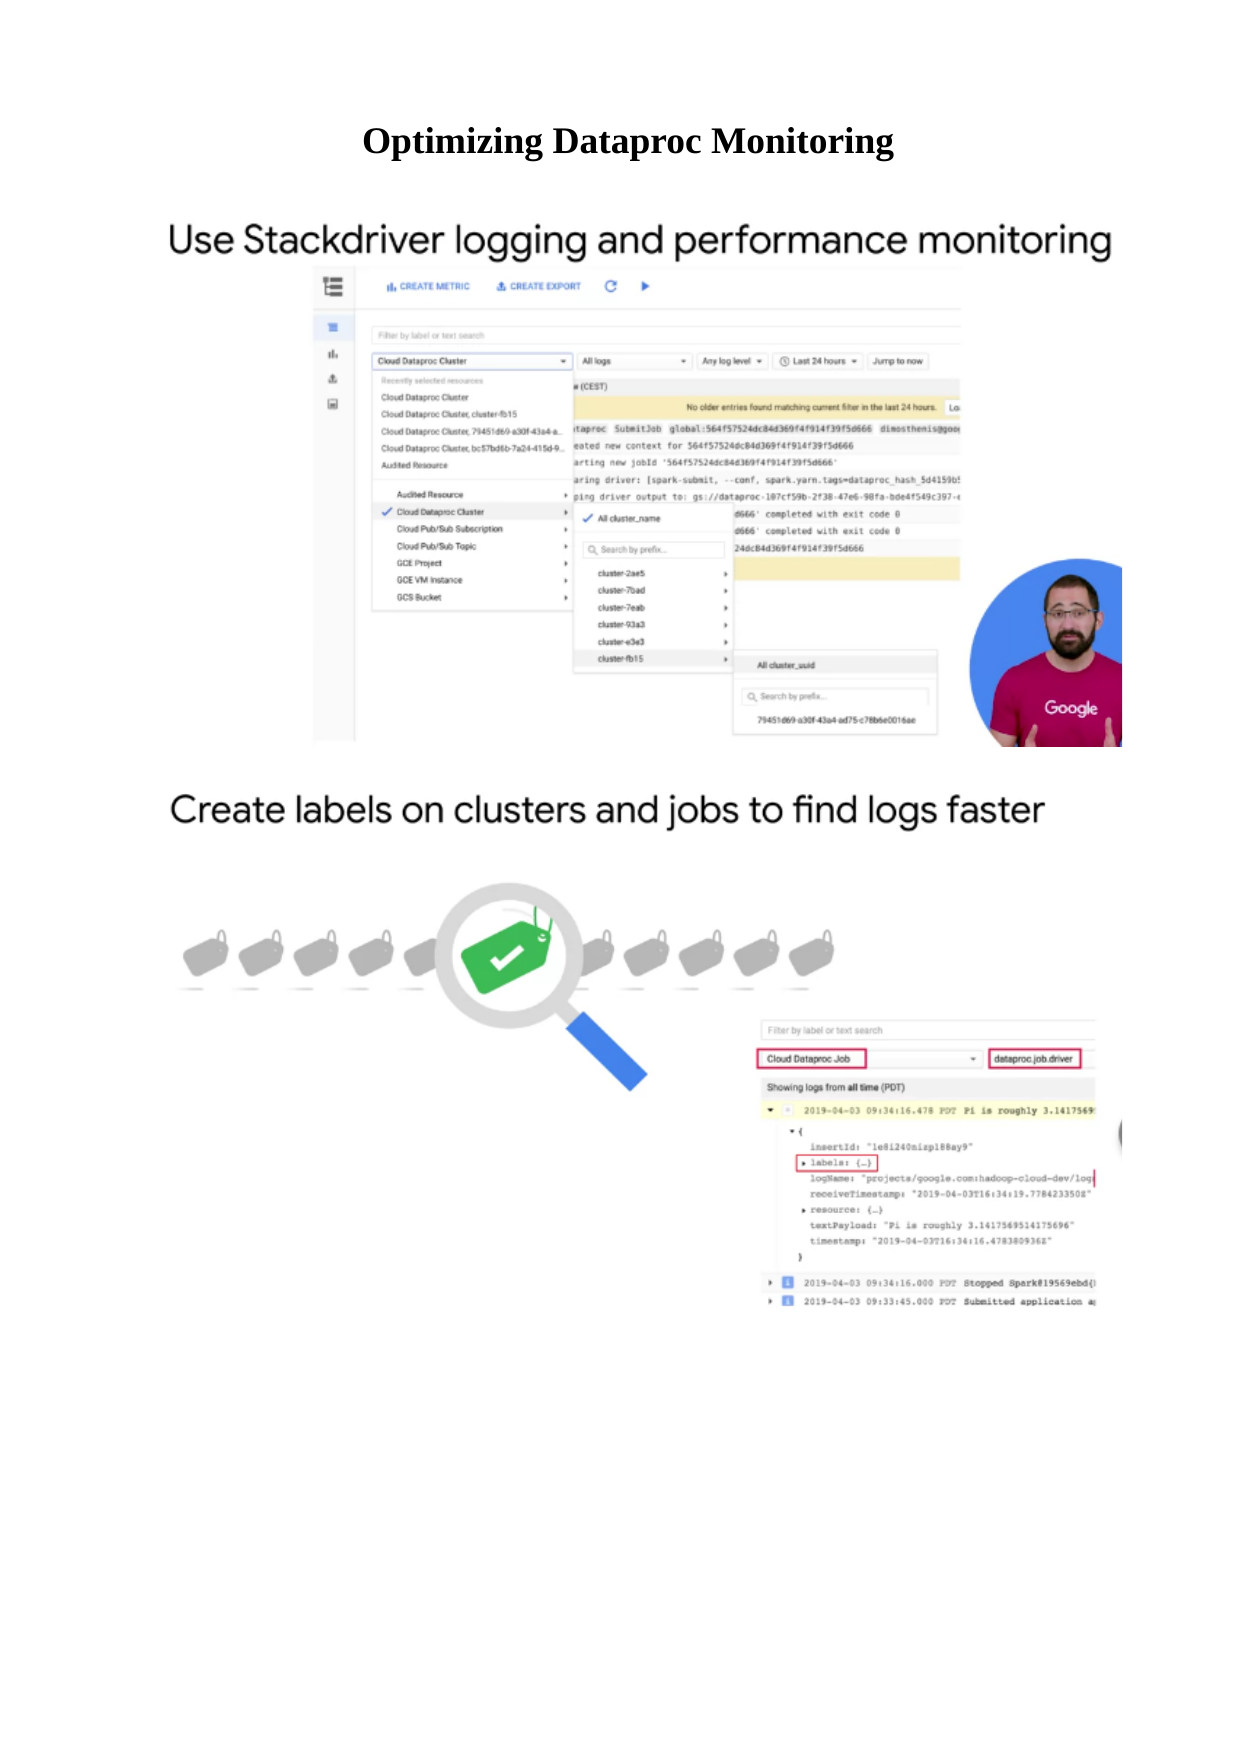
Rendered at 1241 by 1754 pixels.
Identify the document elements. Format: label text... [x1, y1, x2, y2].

picture [118, 775, 1123, 1327]
subtitle Optimizing Dataproc Monitoring [118, 118, 1122, 161]
picture [118, 202, 1123, 747]
